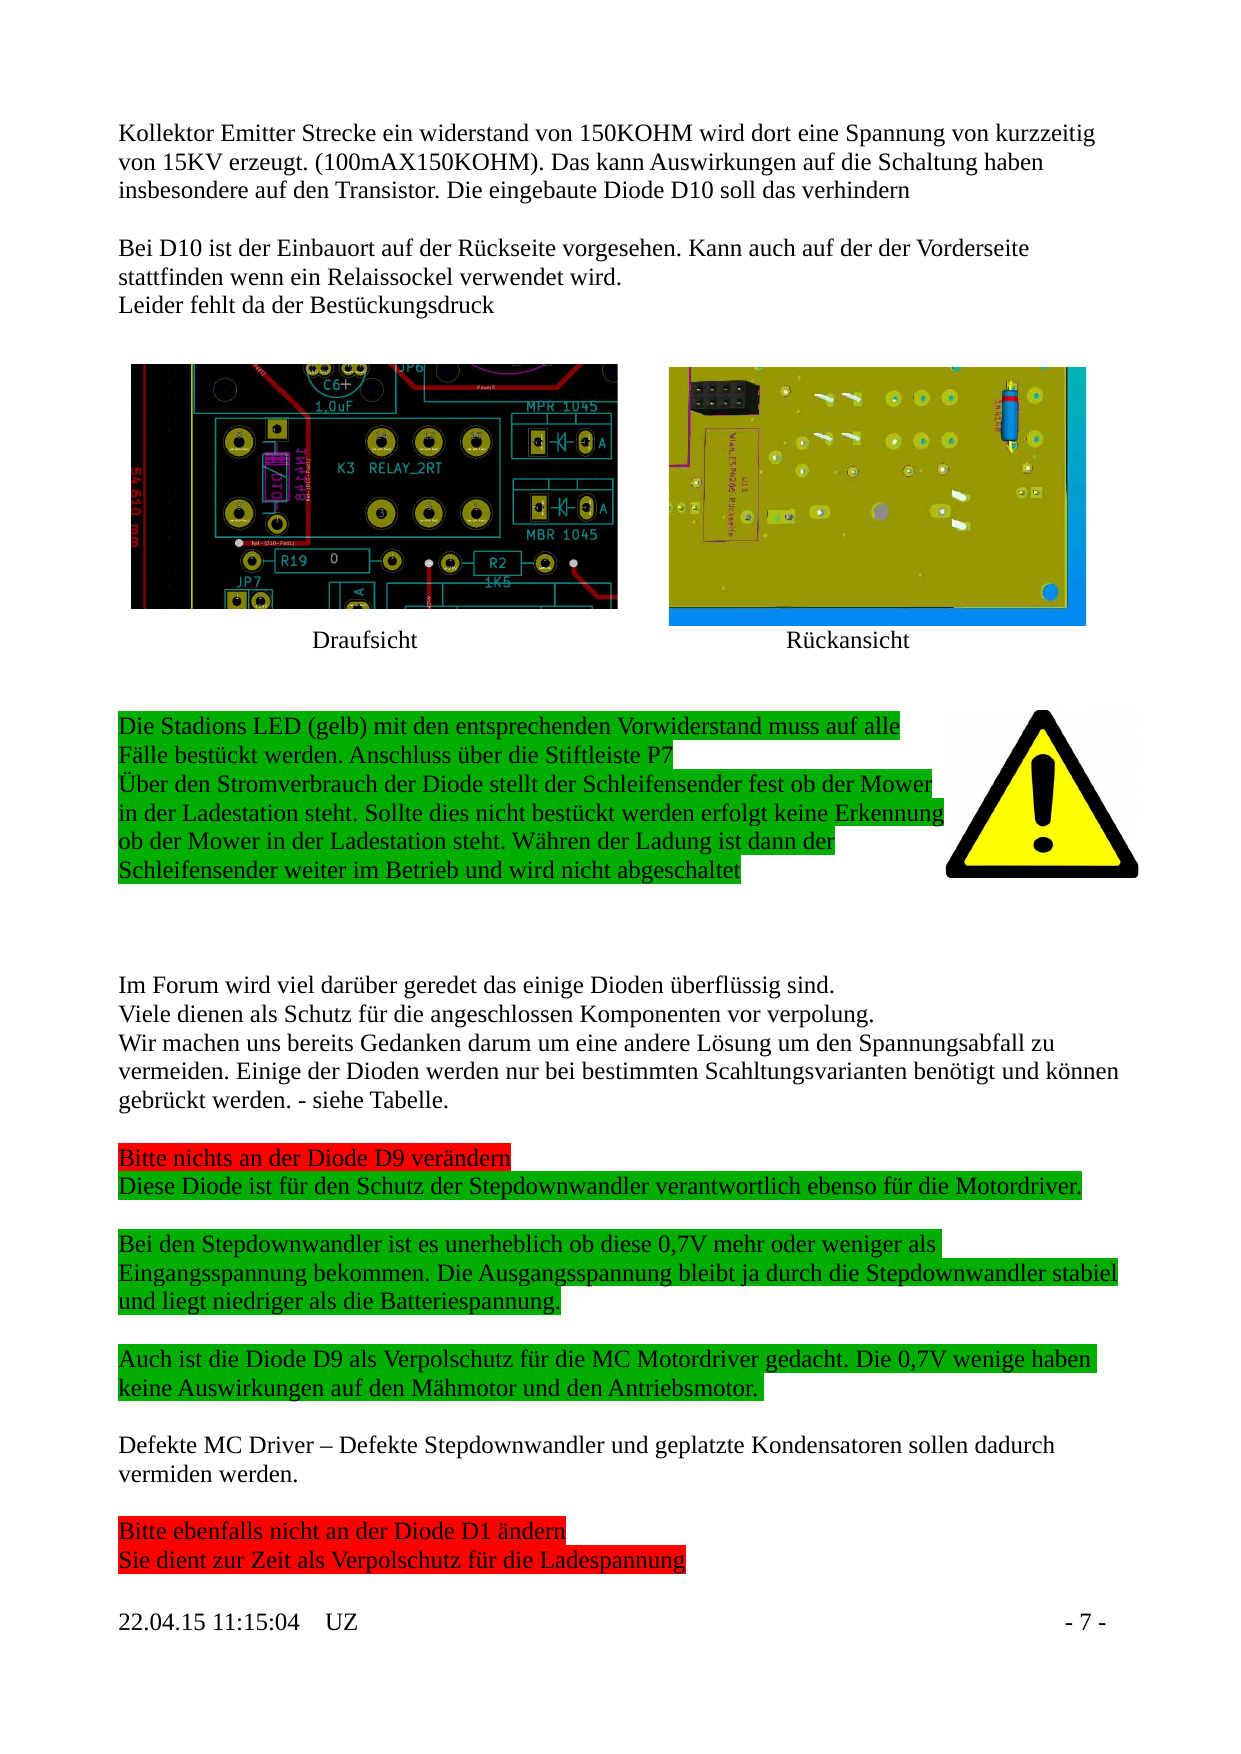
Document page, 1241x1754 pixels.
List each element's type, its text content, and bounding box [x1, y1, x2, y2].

text Bei den Stepdownwandler ist es unerheblich ob diese 0,7V mehr oder weniger als Eingangsspannung bekommen. Die Ausgangsspannung bleibt ja durch die Stepdownwandler stabiel und liegt niedriger als die Batteriespannung. [118, 1229, 1122, 1315]
text Bei D10 ist der Einbauort auf der Rückseite vorgesehen. Kann auch auf der der Vorderseite stattfinden wenn ein Relaissockel verwendet wird. [118, 233, 1122, 291]
text Wir machen uns bereits Gedanken darum um eine andere Lösung um den Spannungsabfall zu vermeiden. Einige der Dioden werden nur bei bestimmten Scahltungsvarianten benötigt und können gebrückt werden. - siehe Tabelle. [118, 1028, 1122, 1114]
text Defekte MC Driver – Defekte Stepdownwandler und geplatzte Kondensatoren sollen dadurch vermiden werden. [118, 1430, 1122, 1488]
text Auch ist die Diode D9 als Verpolschutz für die MC Motordriver gedacht. Die 0,7V wenige haben keine Auswirkungen auf den Mähmotor und den Antriebsmotor. [118, 1344, 1122, 1401]
text Die Stadions LED (gelb) mit den entsprechenden Vorwiderstand muss auf alle Fälle bestückt werden. Anschluss über die Stiftleiste P7 [118, 711, 945, 769]
text Diese Diode ist für den Schutz der Stepdownwandler verantwortlich ebenso für die Motordriver. [118, 1171, 1122, 1200]
text Viele dienen als Schutz für die angeschlossen Komponenten vor verpolung. [118, 999, 1122, 1028]
text Im Forum wird viel darüber geredet das einige Dioden überflüssig sind. [118, 970, 1122, 999]
picture [945, 710, 1139, 878]
text Kollektor Emitter Strecke ein widerstand von 150KOHM wird dort eine Spannung von kurzzeitig von 15KV erzeugt. (100mAX150KOHM). Das kann Auswirkungen auf die Schaltung haben insbesondere auf den Transistor. Die eingebaute Diode D10 soll das verhindern [118, 118, 1122, 204]
text Bitte nichts an der Diode D9 verändern [118, 1143, 1122, 1171]
text Draufsicht Rückansicht [118, 348, 1122, 654]
text Sie dient zur Zeit als Verpolschutz für die Ladespannung [118, 1545, 1122, 1574]
text Bitte ebenfalls nicht an der Diode D1 ändern [118, 1516, 1122, 1545]
text Leider fehlt da der Bestückungsdruck [118, 291, 1122, 319]
picture [668, 367, 1087, 626]
text Über den Stromverbrauch der Diode stellt der Schleifensender fest ob der Mower in der Ladestation steht. Sollte dies nicht bestückt werden erfolgt keine Erkennung ob der Mower in der Ladestation steht. Währen der Ladung ist dann der Schleifensender weiter im Betrieb und wird nicht abgeschaltet [118, 769, 1122, 884]
picture [131, 364, 618, 609]
